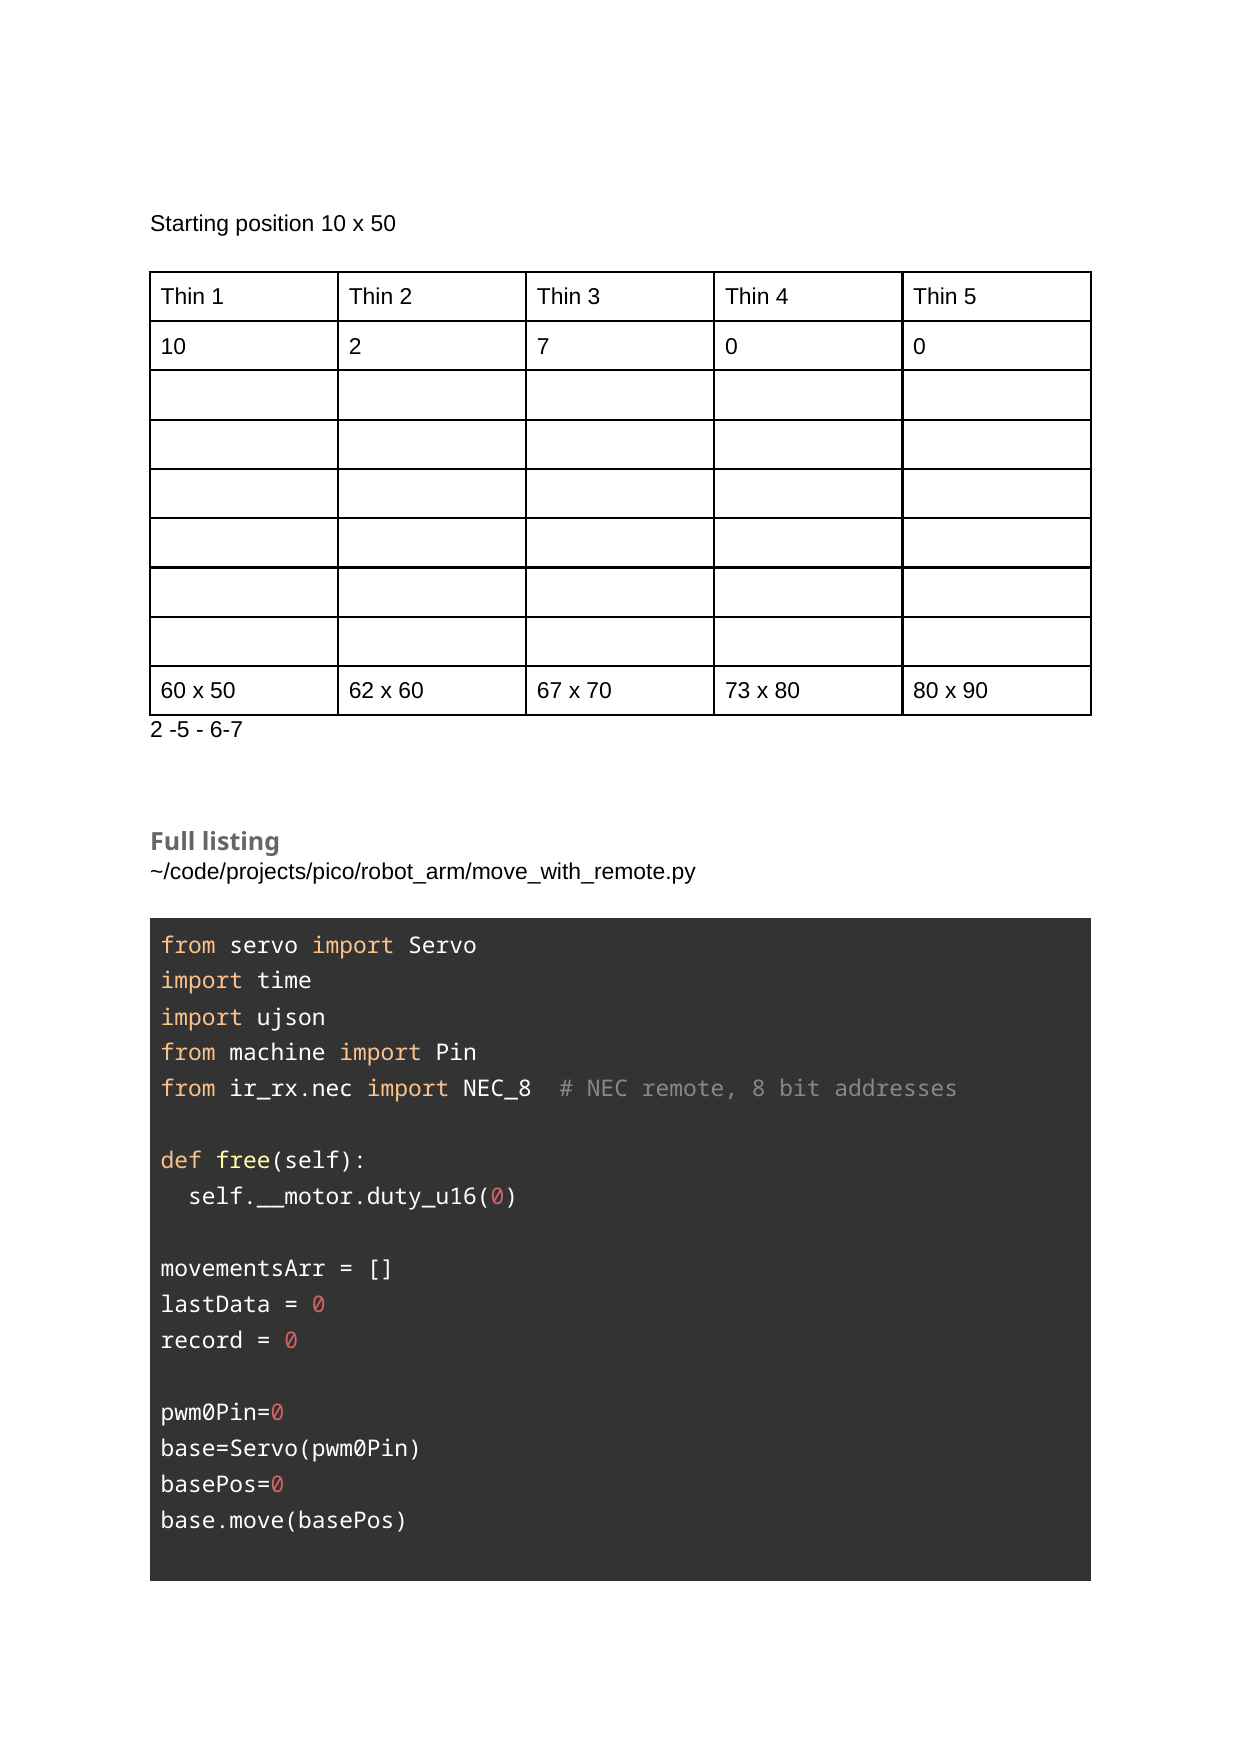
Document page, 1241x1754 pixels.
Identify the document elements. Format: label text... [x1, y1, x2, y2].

table_cell [715, 421, 901, 468]
table_cell 0 [715, 322, 901, 369]
table_cell [151, 470, 337, 517]
table_cell [151, 569, 337, 616]
table_cell [151, 371, 337, 419]
table_cell [151, 421, 337, 468]
table_cell [527, 569, 713, 616]
table_cell 0 [904, 322, 1090, 369]
table_cell 80 x 90 [904, 667, 1090, 714]
table_cell [339, 371, 525, 419]
table_header Thin 1 [151, 273, 337, 320]
table_header Thin 2 [339, 273, 525, 320]
table_cell [339, 519, 525, 566]
table_cell [527, 421, 713, 468]
table_cell 67 x 70 [527, 667, 713, 714]
table_header Thin 5 [904, 273, 1090, 320]
table_cell 2 [339, 322, 525, 369]
table_cell [339, 470, 525, 517]
table_cell [151, 618, 337, 665]
table_cell [339, 421, 525, 468]
table_cell [527, 371, 713, 419]
table_cell [715, 569, 901, 616]
table_cell [715, 470, 901, 517]
table_header Thin 3 [527, 273, 713, 320]
table_cell [715, 371, 901, 419]
table_cell [904, 470, 1090, 517]
subtitle Full listing [150, 824, 1090, 858]
table_cell 7 [527, 322, 713, 369]
table_cell [527, 618, 713, 665]
table_cell [904, 569, 1090, 616]
table_cell [904, 421, 1090, 468]
table_cell [151, 519, 337, 566]
table_cell [715, 519, 901, 566]
table_cell 73 x 80 [715, 667, 901, 714]
text ~/code/projects/pico/robot_arm/move_with_remote.py [150, 858, 1090, 884]
table_cell [904, 519, 1090, 566]
table_header Thin 4 [715, 273, 901, 320]
table_cell [339, 569, 525, 616]
table_cell [715, 618, 901, 665]
table_cell [527, 519, 713, 566]
table_cell 60 x 50 [151, 667, 337, 714]
table_cell [339, 618, 525, 665]
table_cell [527, 470, 713, 517]
table_cell 62 x 60 [339, 667, 525, 714]
text Starting position 10 x 50 [150, 210, 1090, 237]
table_header from servo import Servo import time import ujson from machine import Pin from ir_rx.nec import NEC_8 # NEC remote, 8 bit addresses def free(self): self.__motor.duty_u16(0) movementsArr = [] lastData = 0 record = 0 pwm0Pin=0 base=Servo(pwm0Pin) basePos=0 base.move(basePos) [150, 918, 1091, 1581]
table_cell 10 [151, 322, 337, 369]
table_cell [904, 371, 1090, 419]
table_cell [904, 618, 1090, 665]
text 2 -5 - 6-7 [150, 716, 1090, 743]
